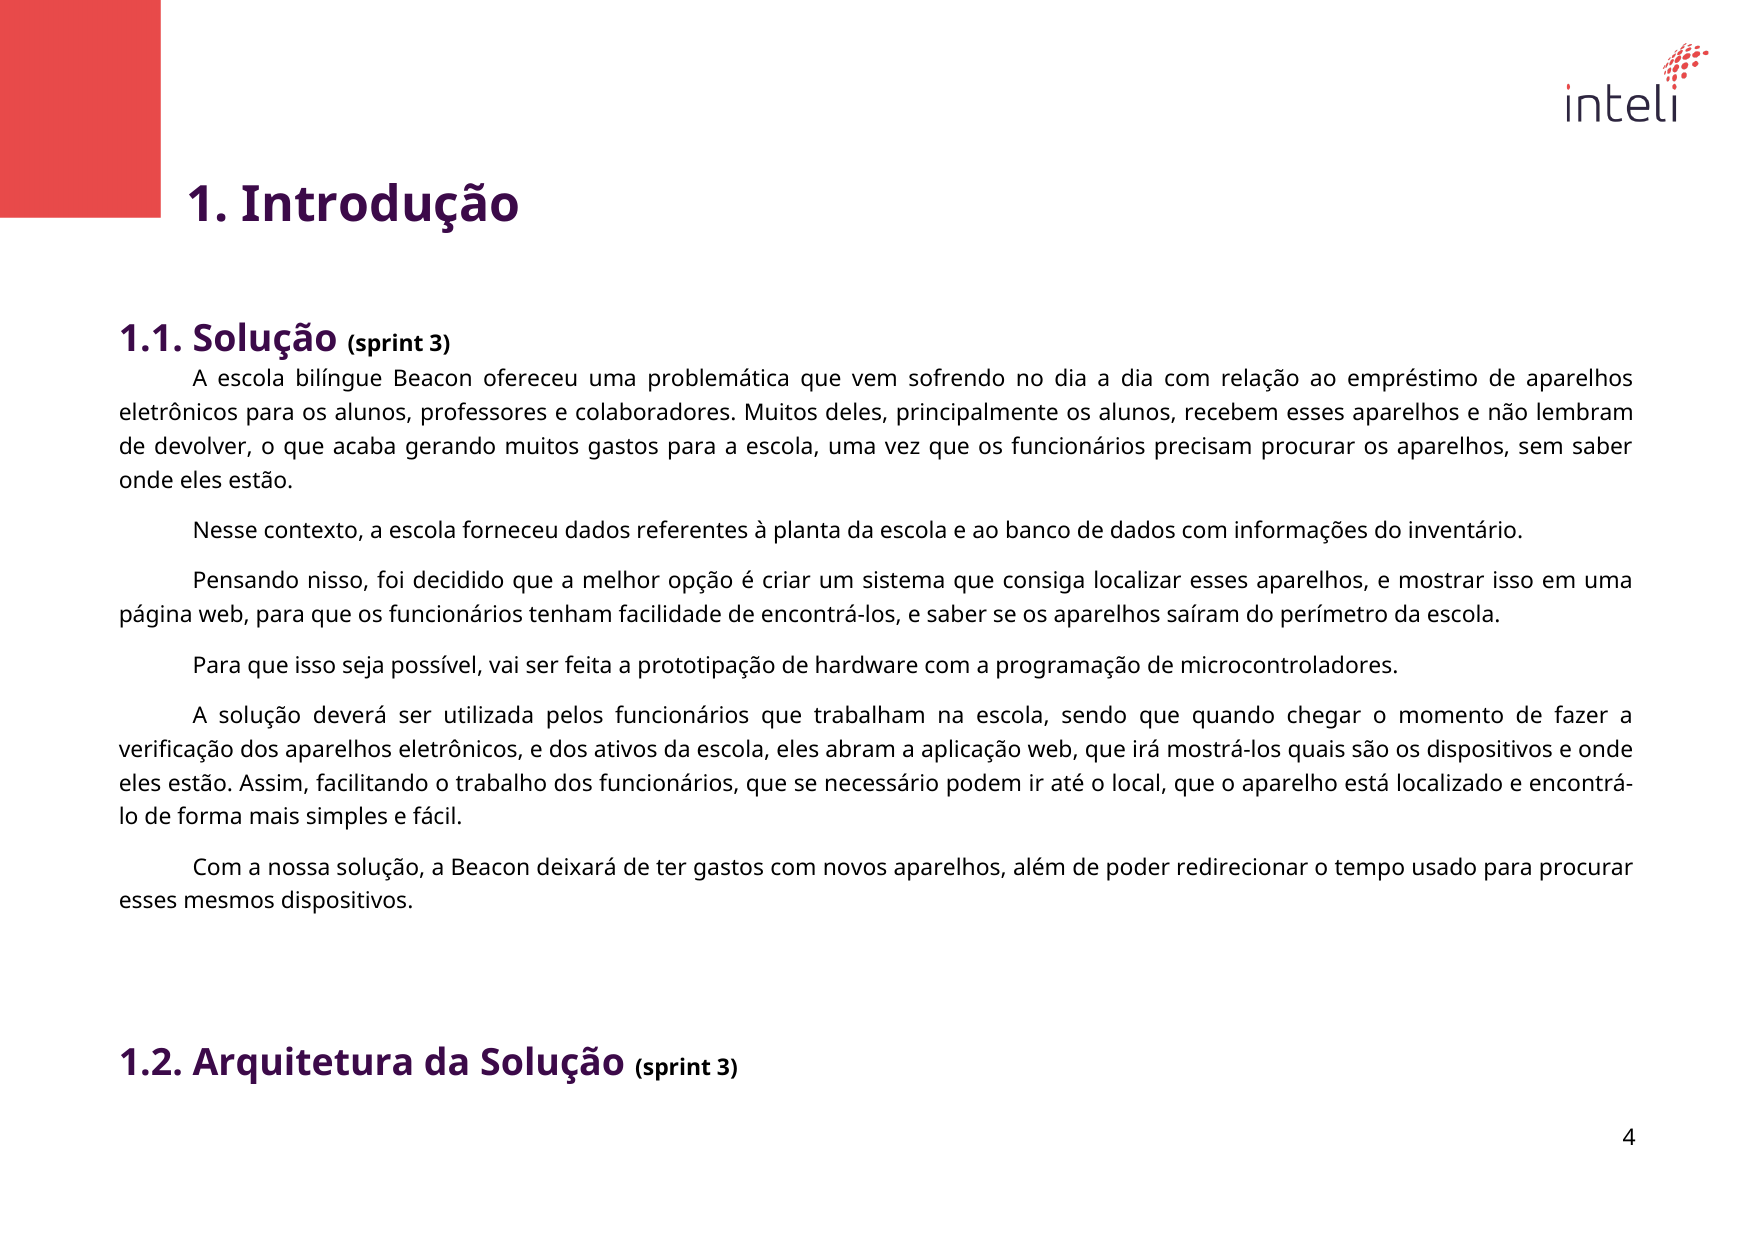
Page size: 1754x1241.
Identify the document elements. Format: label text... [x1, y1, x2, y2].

text Com a nossa solução, a Beacon deixará de ter gastos com novos aparelhos, além de poder redirecionar o tempo usado para procurar esses mesmos dispositivos. [118, 851, 1636, 916]
subtitle 1.2. Arquitetura da Solução (sprint 3) [118, 1036, 1636, 1087]
text Nesse contexto, a escola forneceu dados referentes à planta da escola e ao banco de dados com informações do inventário. [118, 514, 1636, 545]
text Para que isso seja possível, vai ser feita a prototipação de hardware com a programação de microcontroladores. [118, 648, 1636, 680]
text A solução deverá ser utilizada pelos funcionários que trabalham na escola, sendo que quando chegar o momento de fazer a verificação dos aparelhos eletrônicos, e dos ativos da escola, eles abram a aplicação web, que irá mostrá-los quais são os dispositivos e onde eles estão. Assim, facilitando o trabalho dos funcionários, que se necessário podem ir até o local, que o aparelho está localizado e encontrá-lo de forma mais simples e fácil. [118, 699, 1636, 831]
text Pensando nisso, foi decidido que a melhor opção é criar um sistema que consiga localizar esses aparelhos, e mostrar isso em uma página web, para que os funcionários tenham facilidade de encontrá-los, e saber se os aparelhos saíram do perímetro da escola. [118, 564, 1636, 629]
subtitle 1.1. Solução (sprint 3) [118, 311, 1636, 362]
picture [0, 0, 161, 218]
subtitle 1. Introdução [118, 168, 1636, 237]
text A escola bilíngue Beacon ofereceu uma problemática que vem sofrendo no dia a dia com relação ao empréstimo de aparelhos eletrônicos para os alunos, professores e colaboradores. Muitos deles, principalmente os alunos, recebem esses aparelhos e não lembram de devolver, o que acaba gerando muitos gastos para a escola, uma vez que os funcionários precisam procurar os aparelhos, sem saber onde eles estão. [118, 362, 1636, 495]
picture [1566, 43, 1709, 122]
